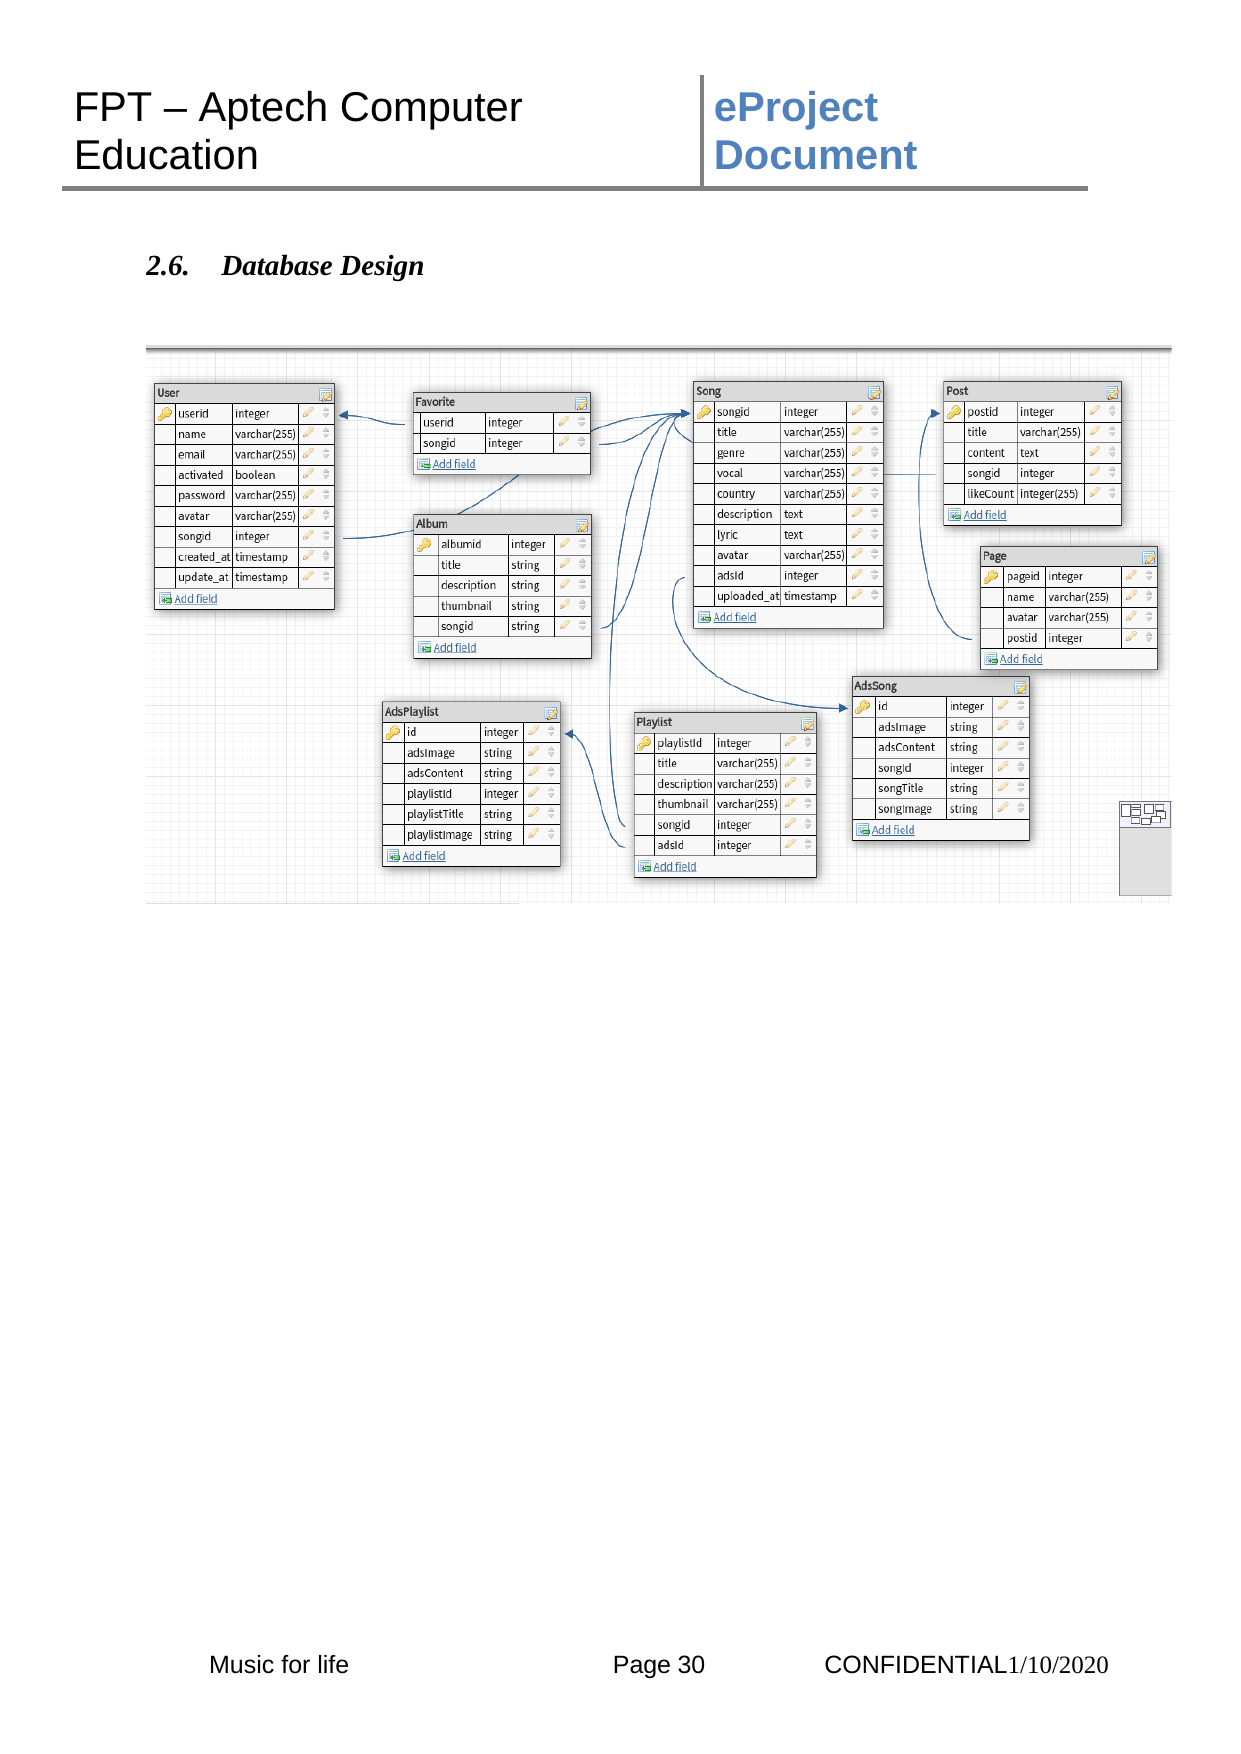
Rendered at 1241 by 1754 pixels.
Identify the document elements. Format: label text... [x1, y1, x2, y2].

subtitle Database Design [146, 248, 1172, 282]
picture [146, 345, 1172, 904]
